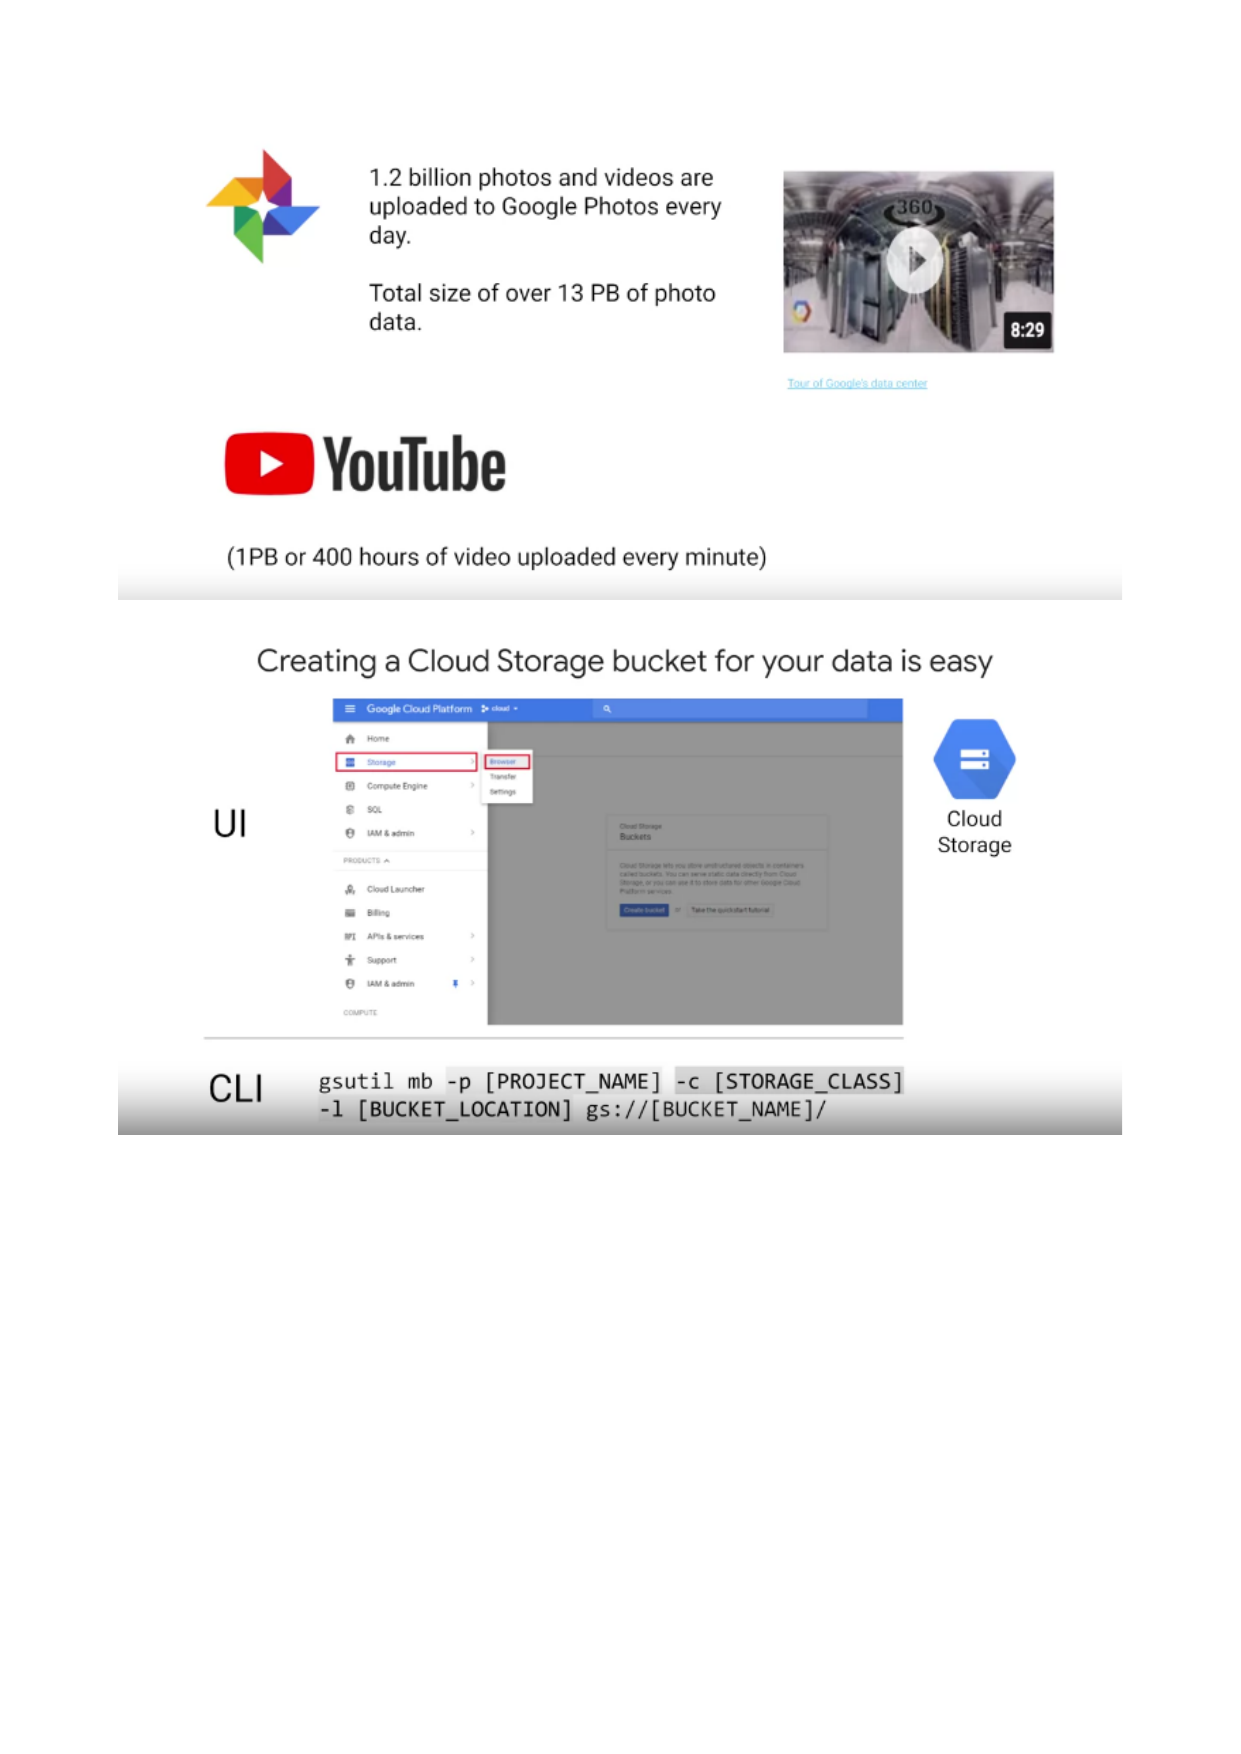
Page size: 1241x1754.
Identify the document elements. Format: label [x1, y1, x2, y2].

picture [118, 628, 1123, 1135]
picture [118, 118, 1123, 600]
